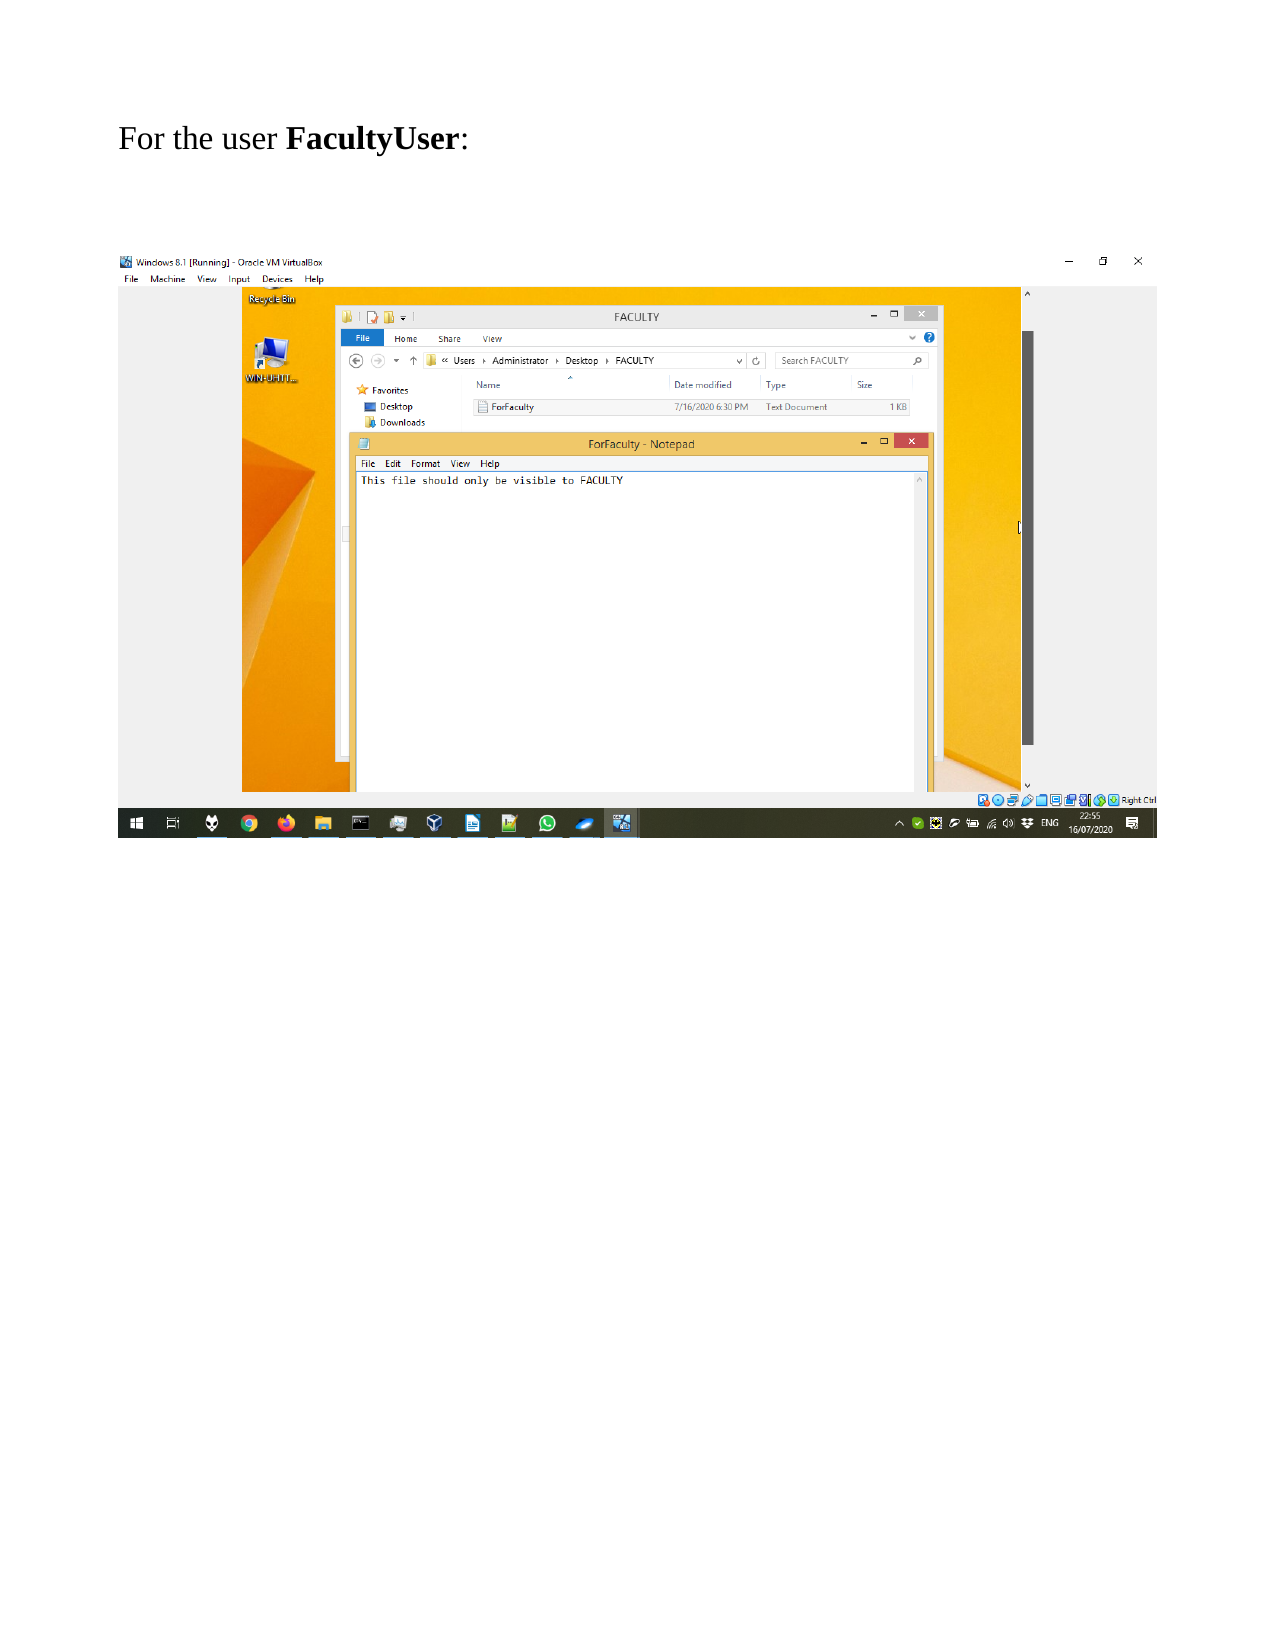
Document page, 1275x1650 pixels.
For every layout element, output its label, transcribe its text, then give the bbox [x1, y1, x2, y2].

text For the user FacultyUser: [118, 118, 1157, 156]
picture [118, 253, 1157, 838]
